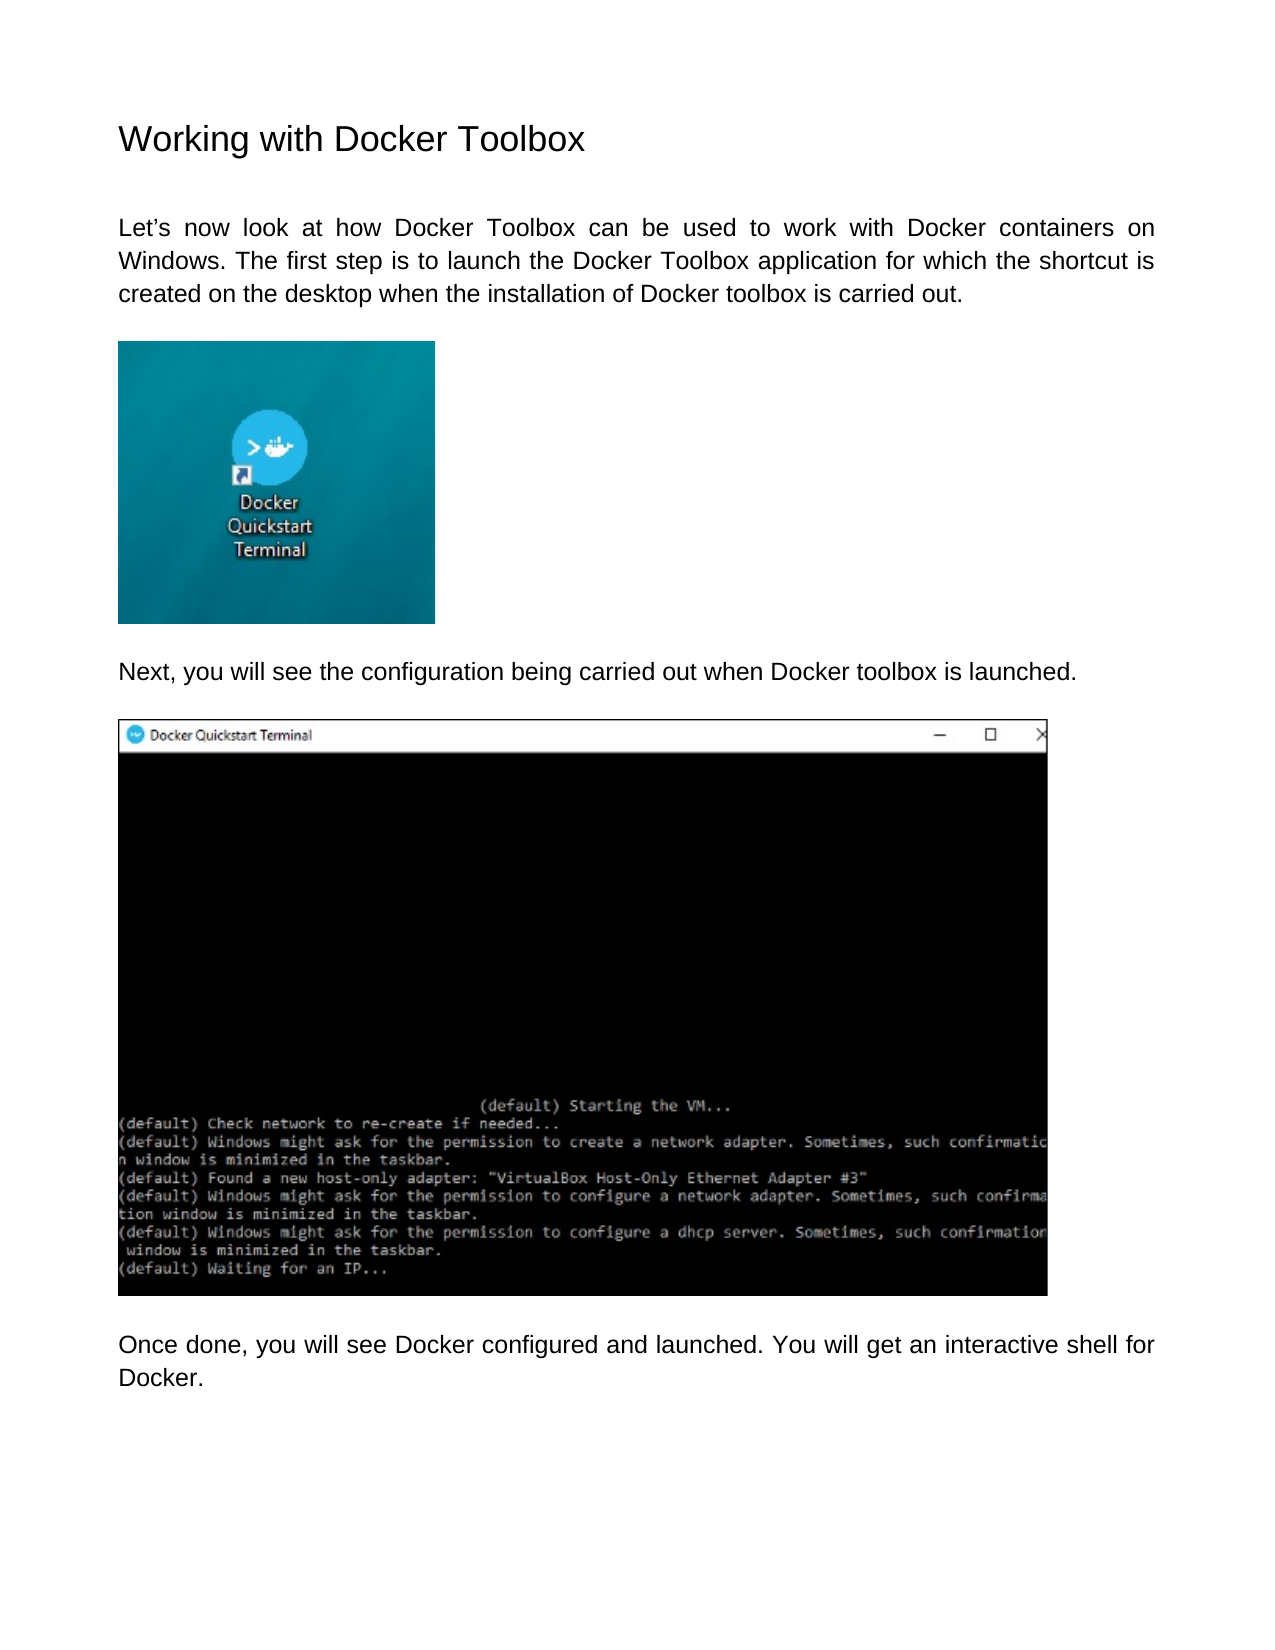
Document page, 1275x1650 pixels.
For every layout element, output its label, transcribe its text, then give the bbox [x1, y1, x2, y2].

picture [118, 719, 1048, 1296]
picture [118, 341, 436, 624]
subtitle Working with Docker Toolbox [118, 118, 1157, 159]
text Let’s now look at how Docker Toolbox can be used to work with Docker containers on Windows. The first step is to launch the Docker Toolbox application for which the shortcut is created on the desktop when the installation of Docker toolbox is carried out. [118, 213, 1157, 308]
text Next, you will see the configuration being carried out when Docker toolbox is launched. [118, 657, 1157, 686]
text Once done, you will see Docker configured and launched. You will get an interactive shell for Docker. [118, 1330, 1157, 1391]
